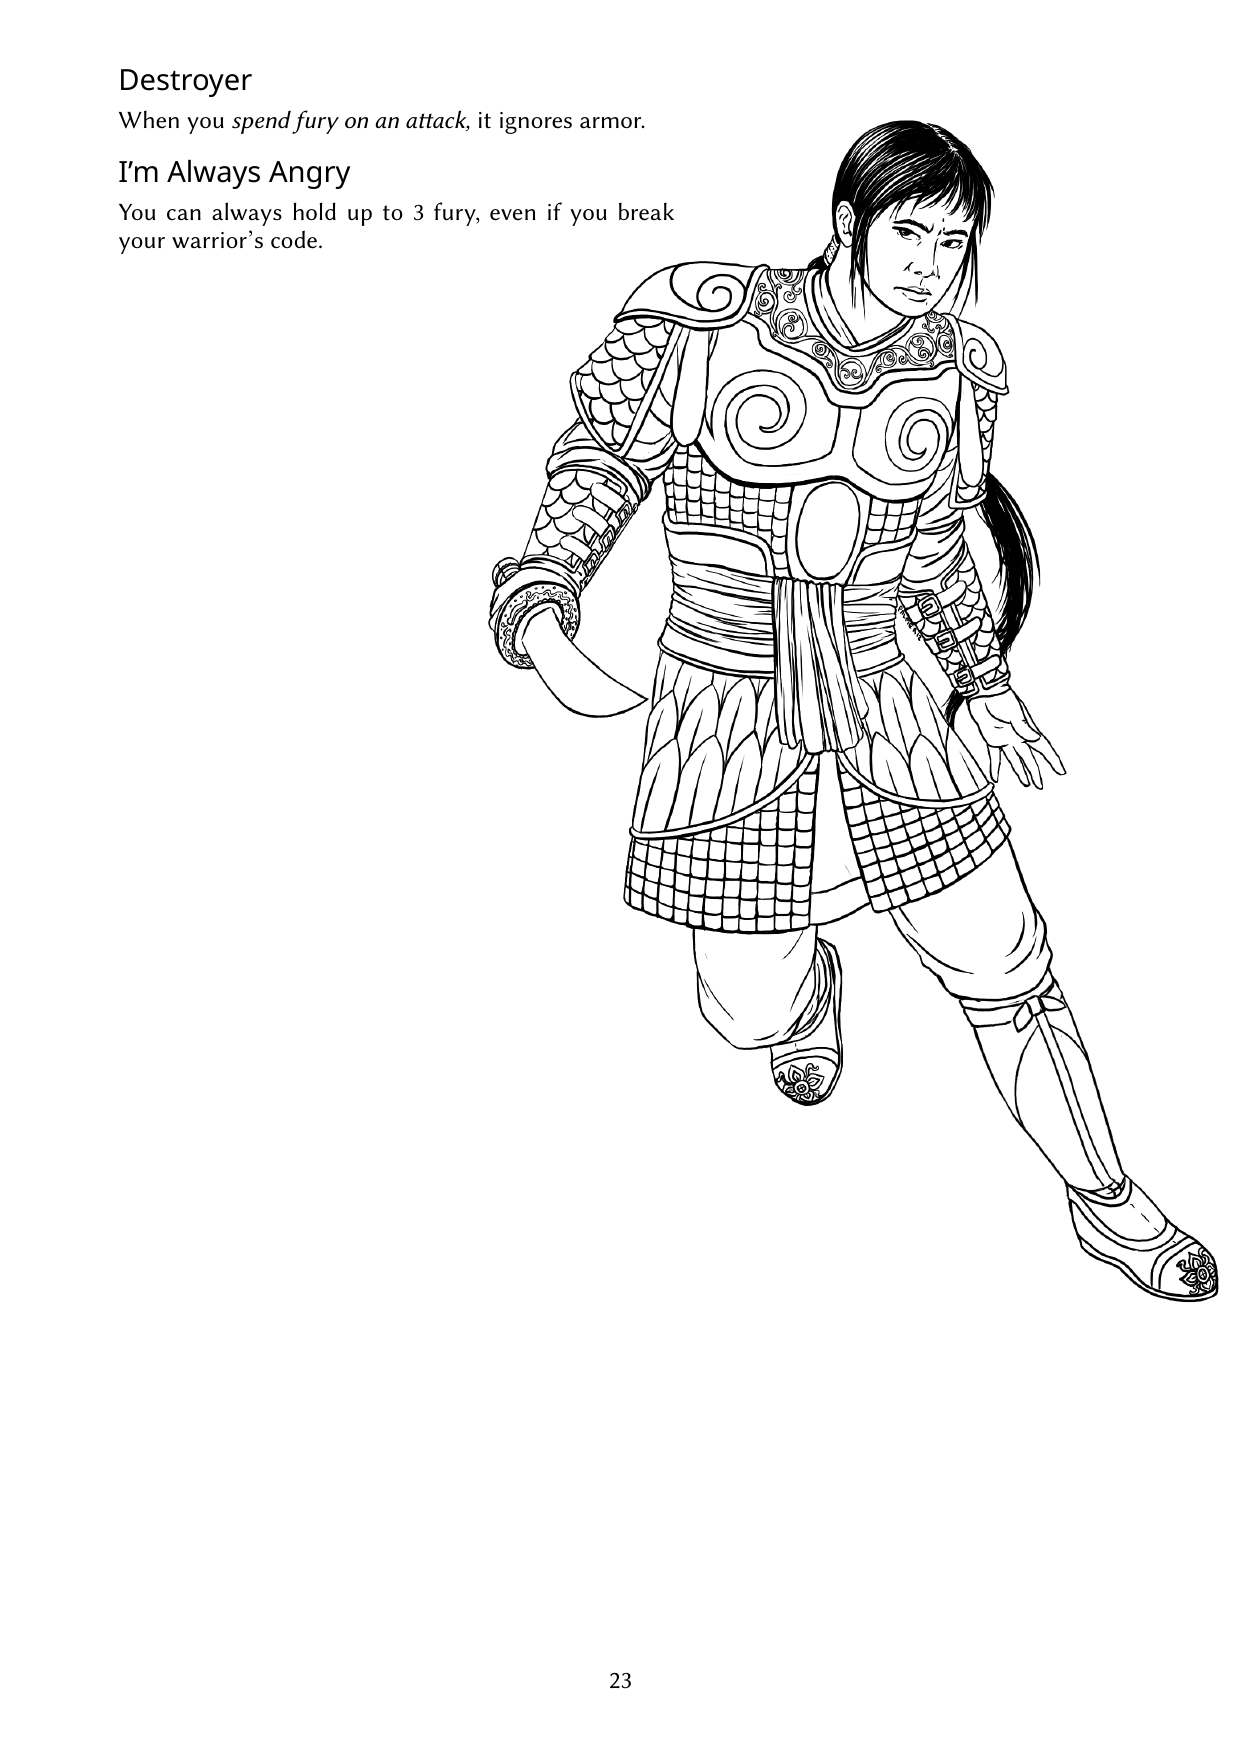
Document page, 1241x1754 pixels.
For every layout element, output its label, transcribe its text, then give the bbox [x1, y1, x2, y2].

picture [468, 57, 1237, 1356]
subtitle I’m Always Angry [118, 151, 468, 191]
text You can always hold up to 3 fury, even if you break your warrior’s code. [118, 198, 468, 255]
text When you spend fury on an attack, it ignores armor. [118, 106, 468, 134]
subtitle Destroyer [118, 59, 468, 99]
